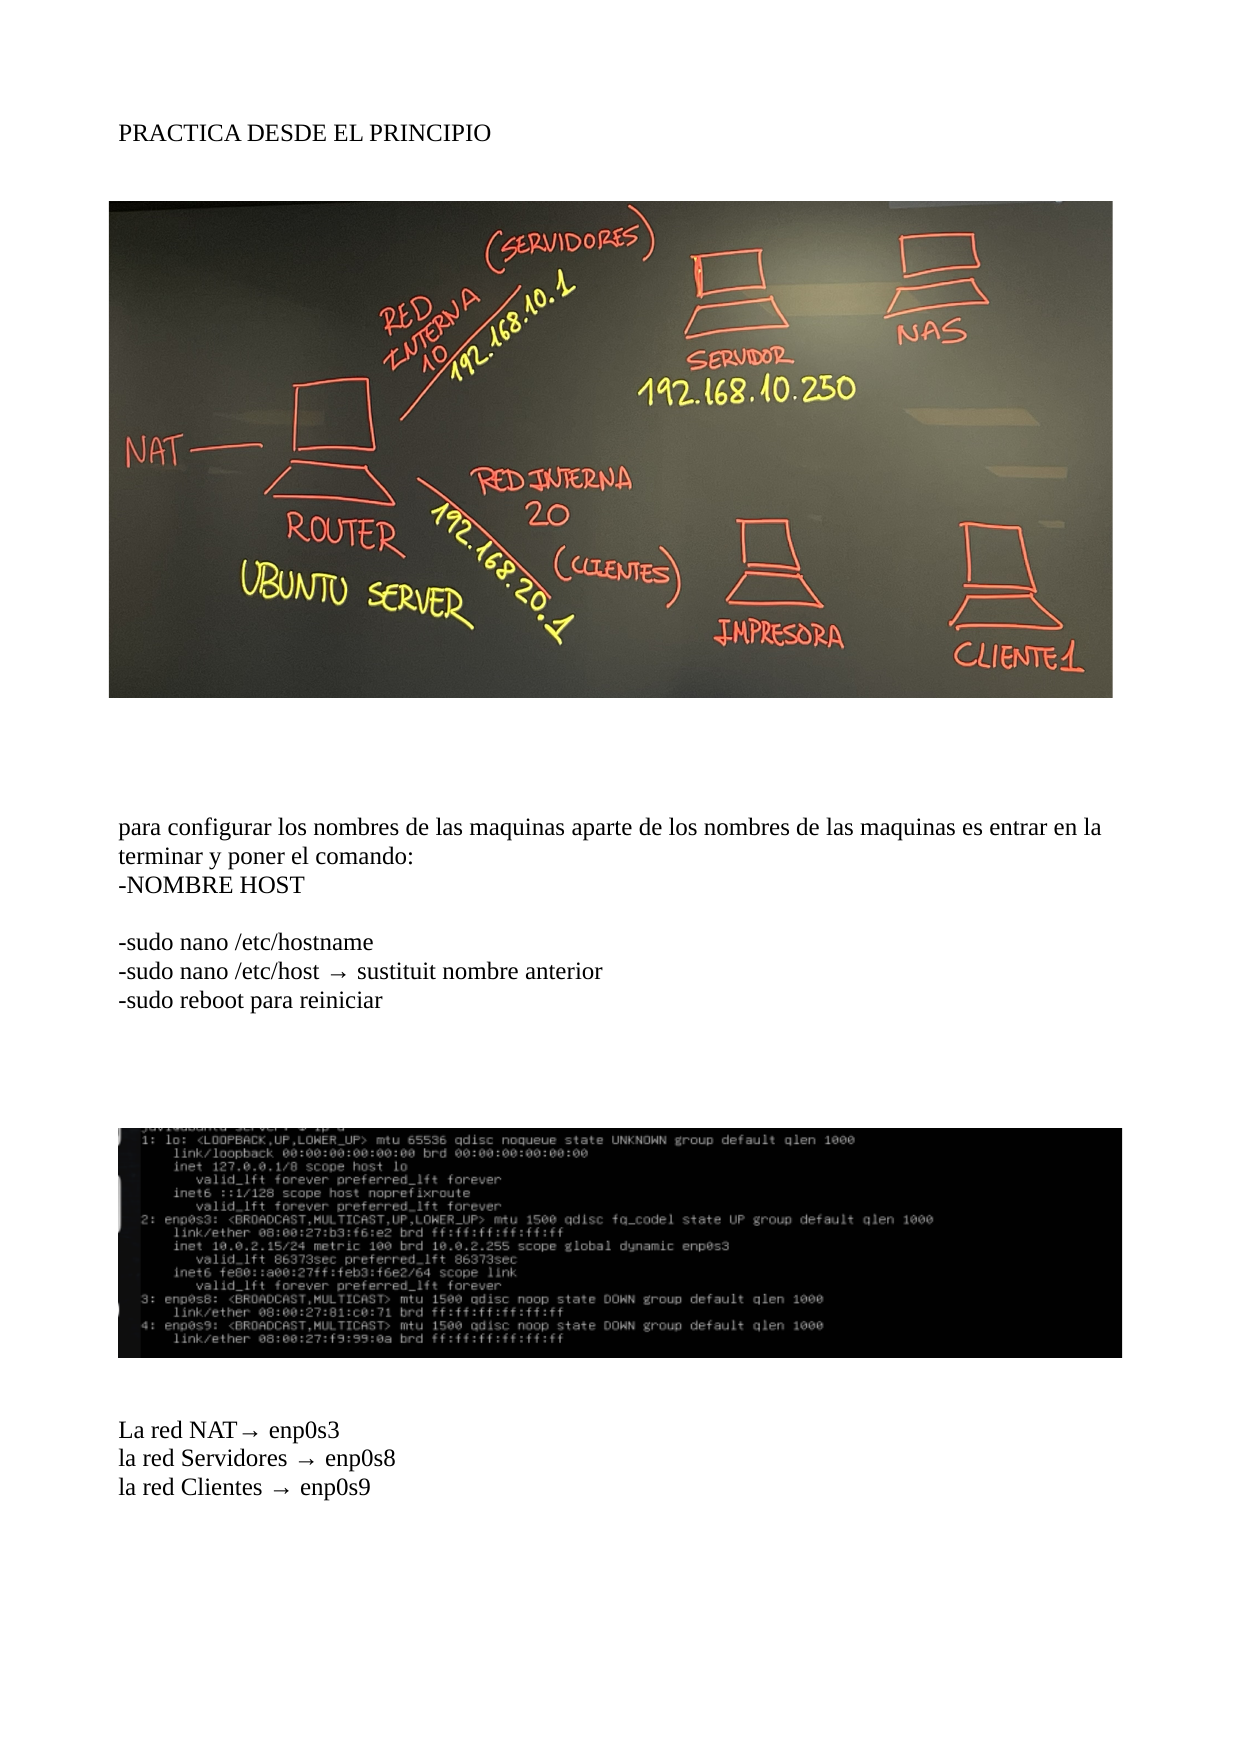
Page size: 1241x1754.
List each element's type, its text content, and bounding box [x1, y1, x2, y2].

text [118, 1530, 1122, 1587]
picture [108, 201, 1113, 698]
text la red Servidores → enp0s8 [118, 1443, 1122, 1472]
text -NOMBRE HOST -sudo nano /etc/hostname -sudo nano /etc/host → sustituit nombre anterior -sudo reboot para reiniciar [118, 870, 1122, 1014]
text La red NAT→ enp0s3 [118, 1358, 1122, 1443]
picture [118, 1128, 1123, 1358]
text la red Clientes → enp0s9 [118, 1472, 1122, 1501]
text PRACTICA DESDE EL PRINCIPIO para configurar los nombres de las maquinas aparte de los nombres de las maquinas es entrar en la terminar y poner el comando: [118, 118, 1122, 870]
